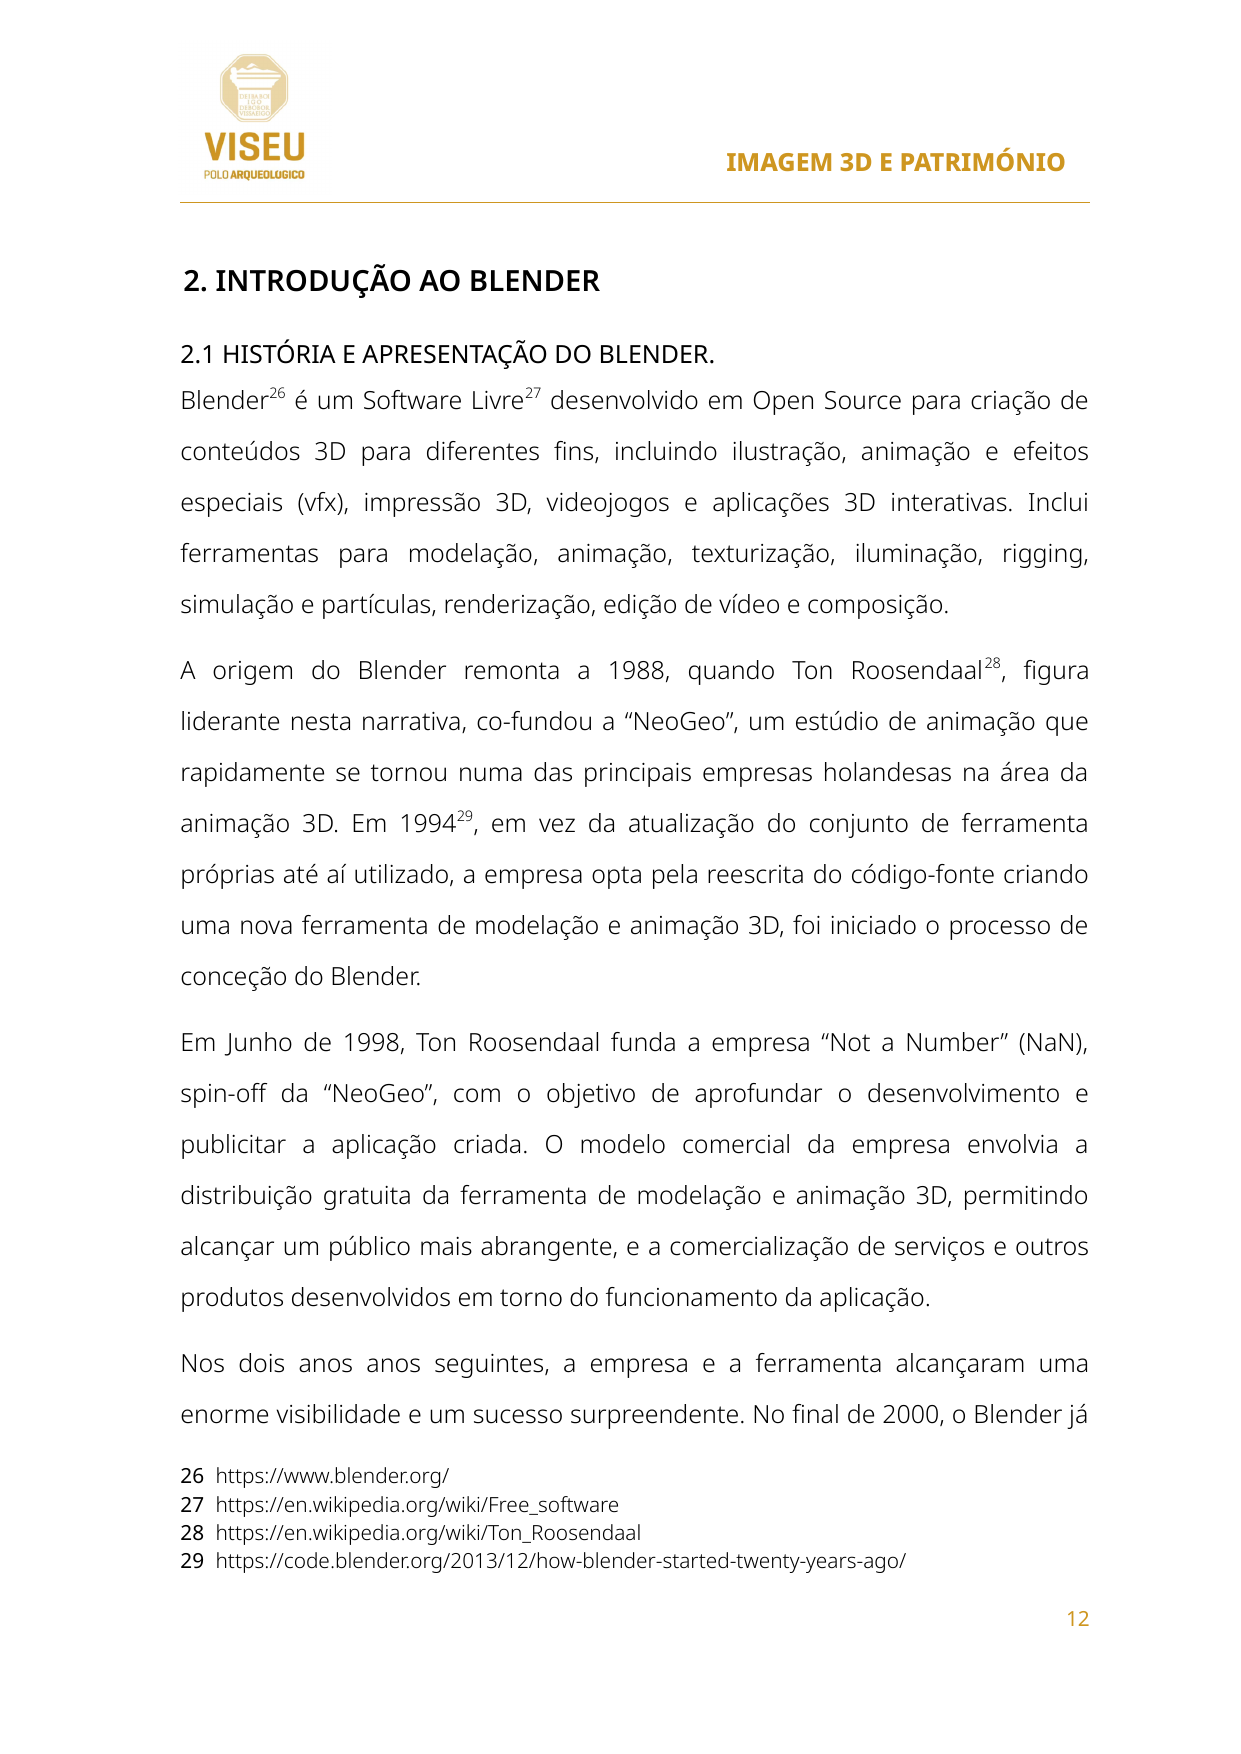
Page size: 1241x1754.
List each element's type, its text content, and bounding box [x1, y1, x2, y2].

subtitle 2. INTRODUÇÃO AO BLENDER [180, 257, 1090, 303]
text https://en.wikipedia.org/wiki/Free_software [180, 1490, 1090, 1518]
text Nos dois anos anos seguintes, a empresa e a ferramenta alcançaram uma enorme visibilidade e um sucesso surpreendente. No final de 2000, o Blender já [180, 1345, 1090, 1430]
subtitle 2.1 História e apresentação do Blender. [180, 336, 1090, 370]
text Blender é um Software Livre desenvolvido em Open Source para criação de conteúdos 3D para diferentes fins, incluindo ilustração, animação e efeitos especiais (vfx), impressão 3D, videojogos e aplicações 3D interativas. Inclui ferramentas para modelação, animação, texturização, iluminação, rigging, simulação e partículas, renderização, edição de vídeo e composição. [180, 383, 1090, 621]
text Em Junho de 1998, Ton Roosendaal funda a empresa “Not a Number” (NaN), spin-off da “NeoGeo”, com o objetivo de aprofundar o desenvolvimento e publicitar a aplicação criada. O modelo comercial da empresa envolvia a distribuição gratuita da ferramenta de modelação e animação 3D, permitindo alcançar um público mais abrangente, e a comercialização de serviços e outros produtos desenvolvidos em torno do funcionamento da aplicação. [180, 1024, 1090, 1314]
text https://en.wikipedia.org/wiki/Ton_Roosendaal [180, 1518, 1090, 1547]
text https://www.blender.org/ [180, 1461, 1090, 1490]
text A origem do Blender remonta a 1988, quando Ton Roosendaal, figura liderante nesta narrativa, co-fundou a “NeoGeo”, um estúdio de animação que rapidamente se tornou numa das principais empresas holandesas na área da animação 3D. Em 1994, em vez da atualização do conjunto de ferramenta próprias até aí utilizado, a empresa opta pela reescrita do código-fonte criando uma nova ferramenta de modelação e animação 3D, foi iniciado o processo de conceção do Blender. [180, 653, 1090, 993]
text https://code.blender.org/2013/12/how-blender-started-twenty-years-ago/ [180, 1547, 1090, 1575]
